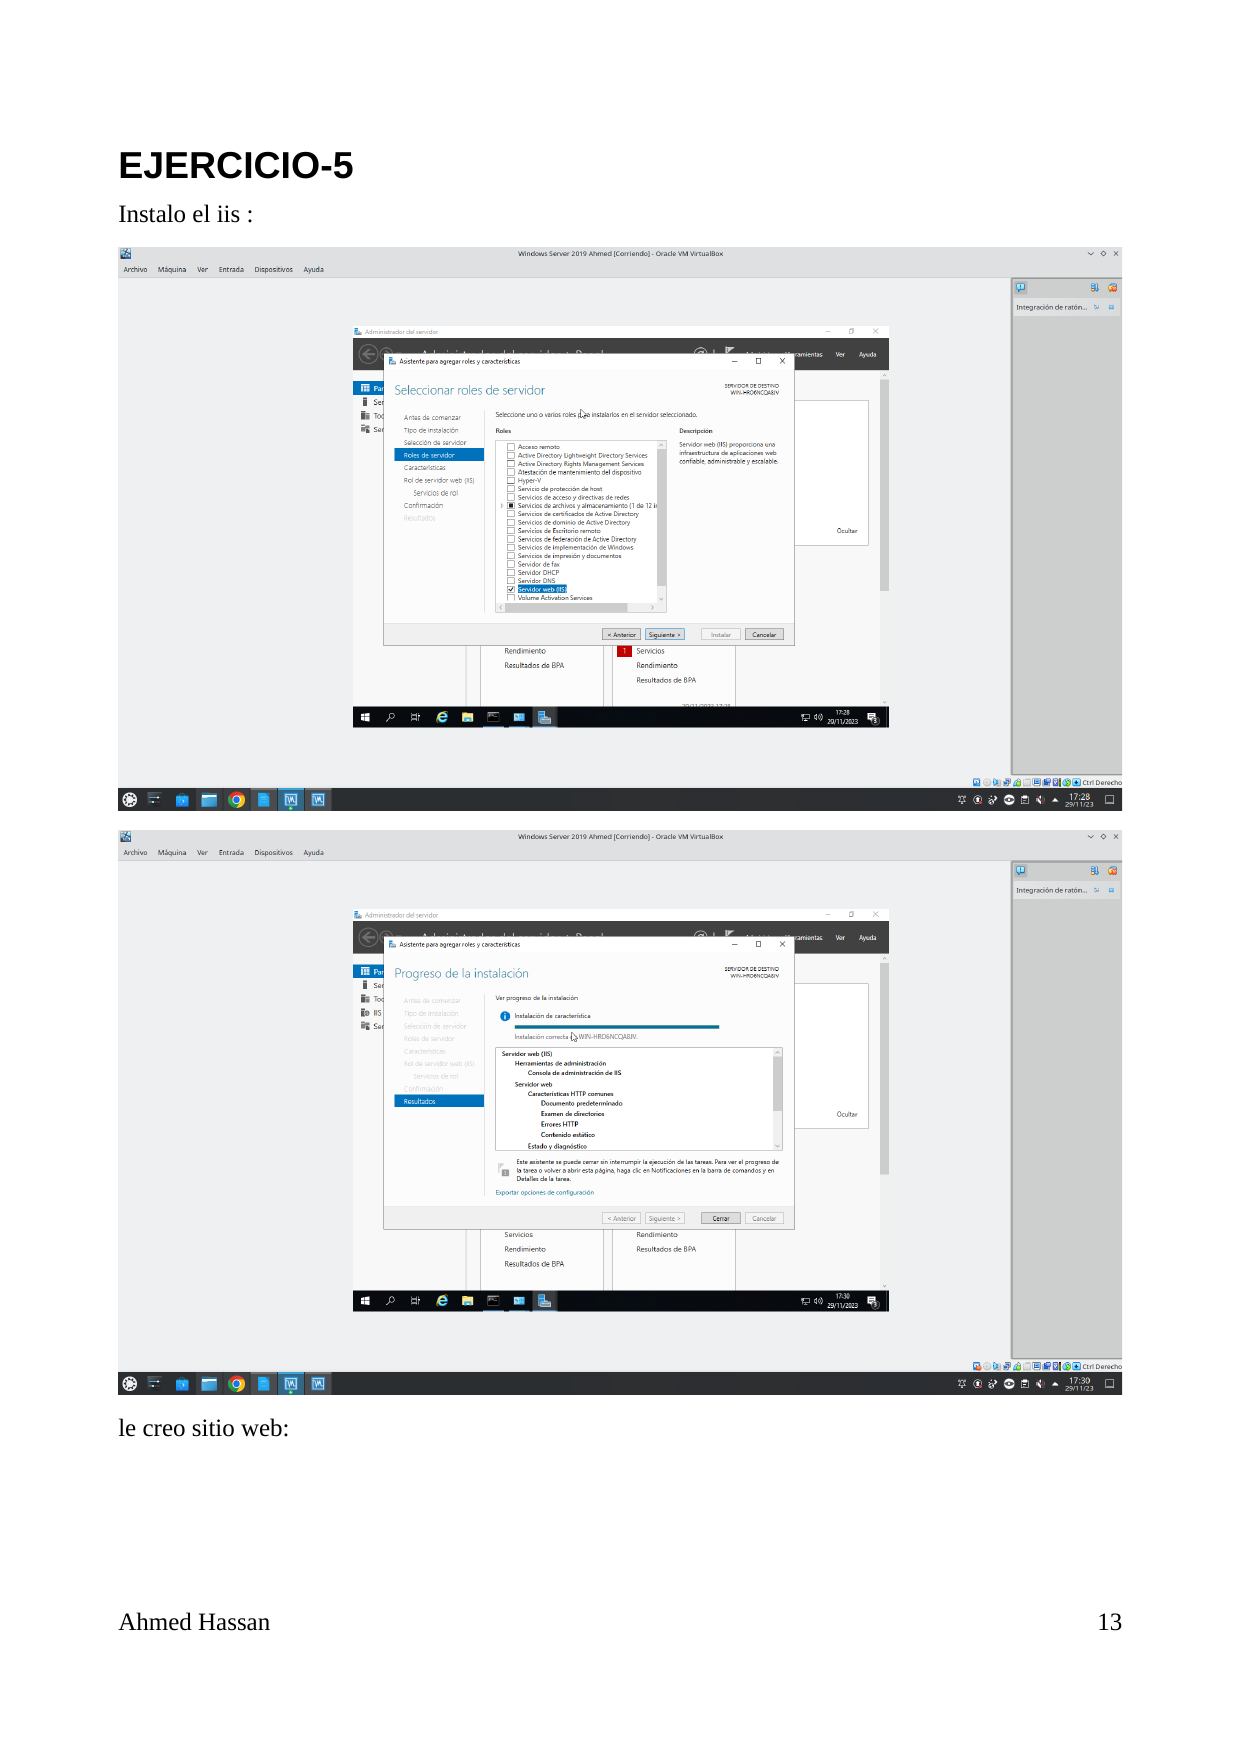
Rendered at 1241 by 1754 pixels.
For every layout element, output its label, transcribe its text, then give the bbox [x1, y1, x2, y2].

text Instalo el iis : [118, 199, 1122, 227]
subtitle EJERCICIO-5 [118, 143, 1122, 186]
picture [118, 830, 1123, 1395]
text le creo sitio web: [118, 1413, 1122, 1442]
picture [118, 246, 1123, 811]
